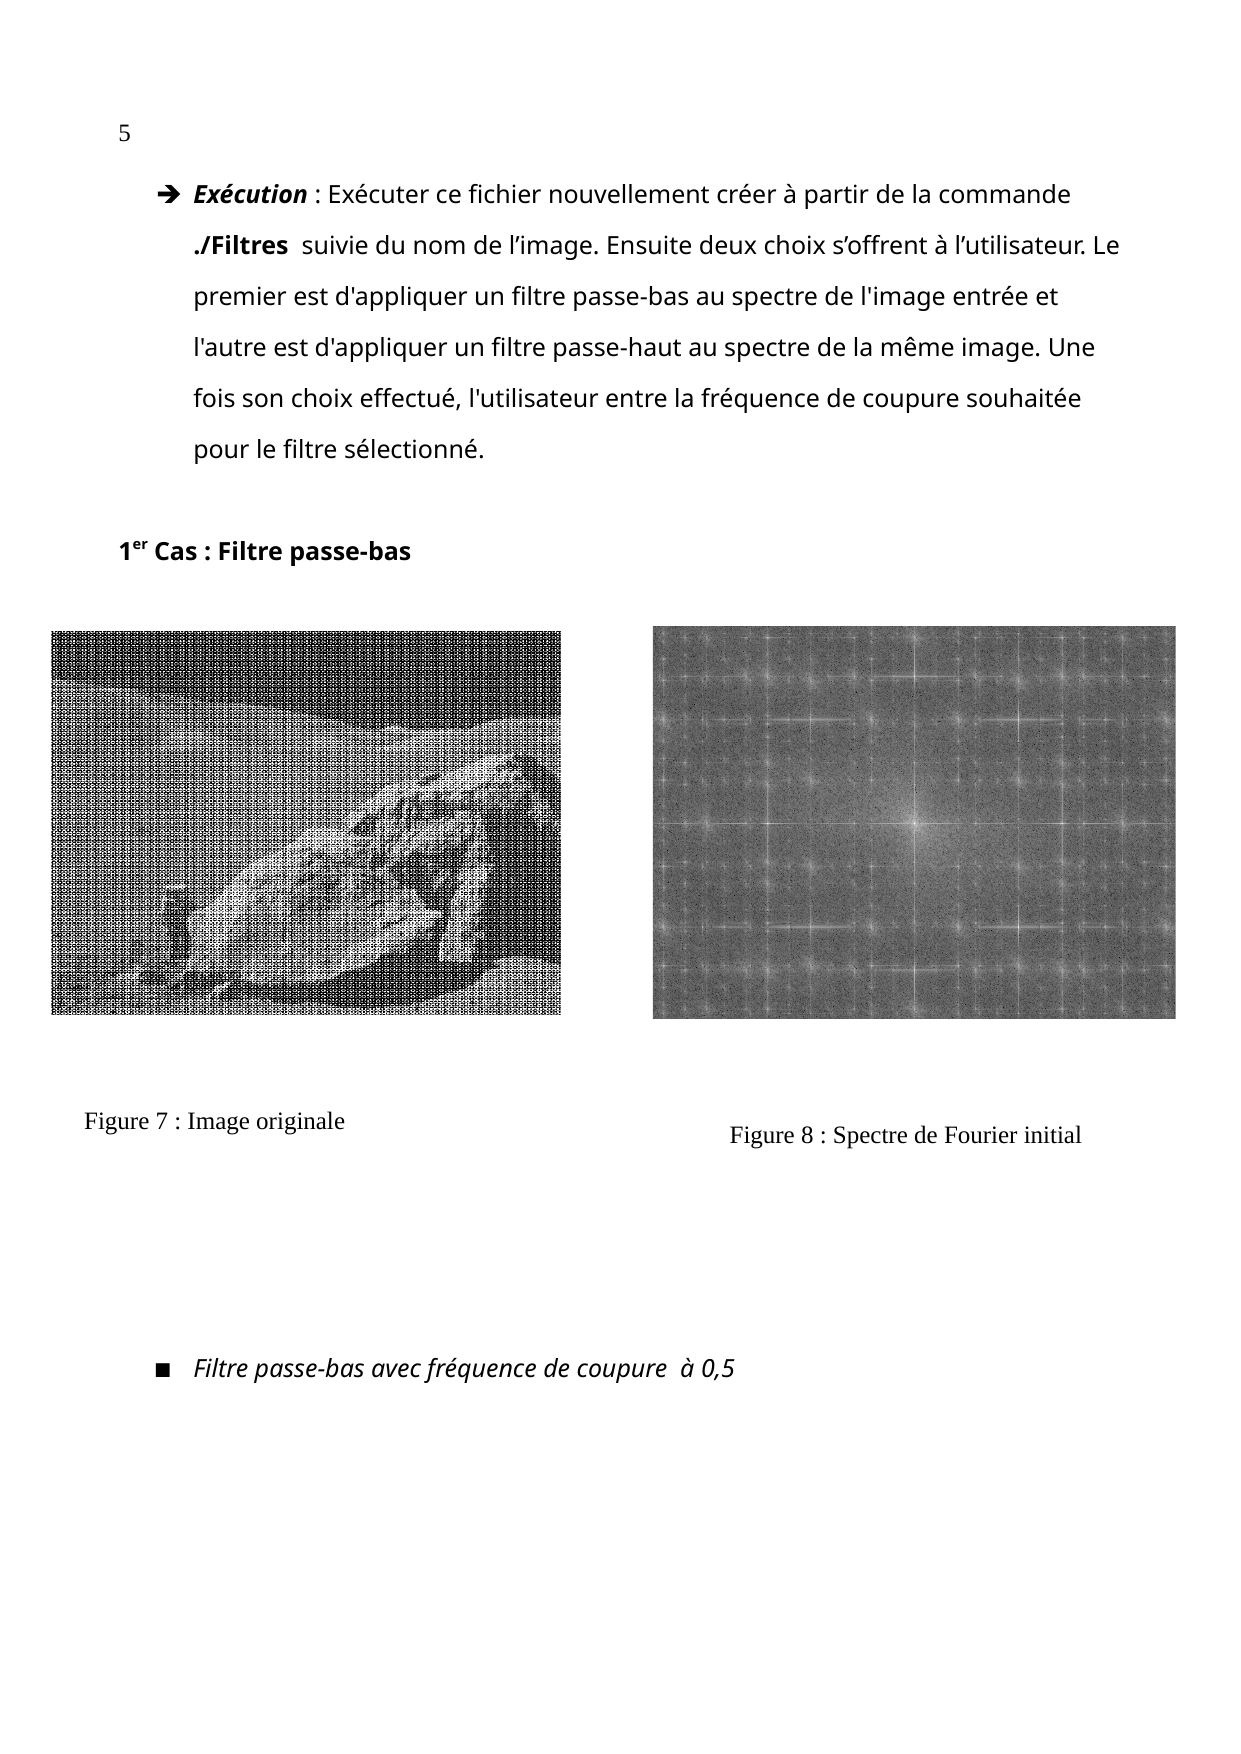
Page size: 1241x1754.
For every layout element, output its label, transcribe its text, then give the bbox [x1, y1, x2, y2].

list Filtre passe-bas avec fréquence de coupure à 0,5 [156, 1351, 1122, 1385]
picture [652, 626, 1176, 1019]
text 1er Cas : Filtre passe-bas [118, 534, 1122, 568]
picture [51, 631, 561, 1015]
list Exécution : Exécuter ce fichier nouvellement créer à partir de la commande ./Filtres suivie du nom de l’image. Ensuite deux choix s’offrent à l’utilisateur. Le premier est d'appliquer un filtre passe-bas au spectre de l'image entrée et l'autre est d'appliquer un filtre passe-haut au spectre de la même image. Une fois son choix effectué, l'utilisateur entre la fréquence de coupure souhaitée pour le filtre sélectionné. [156, 176, 1122, 466]
